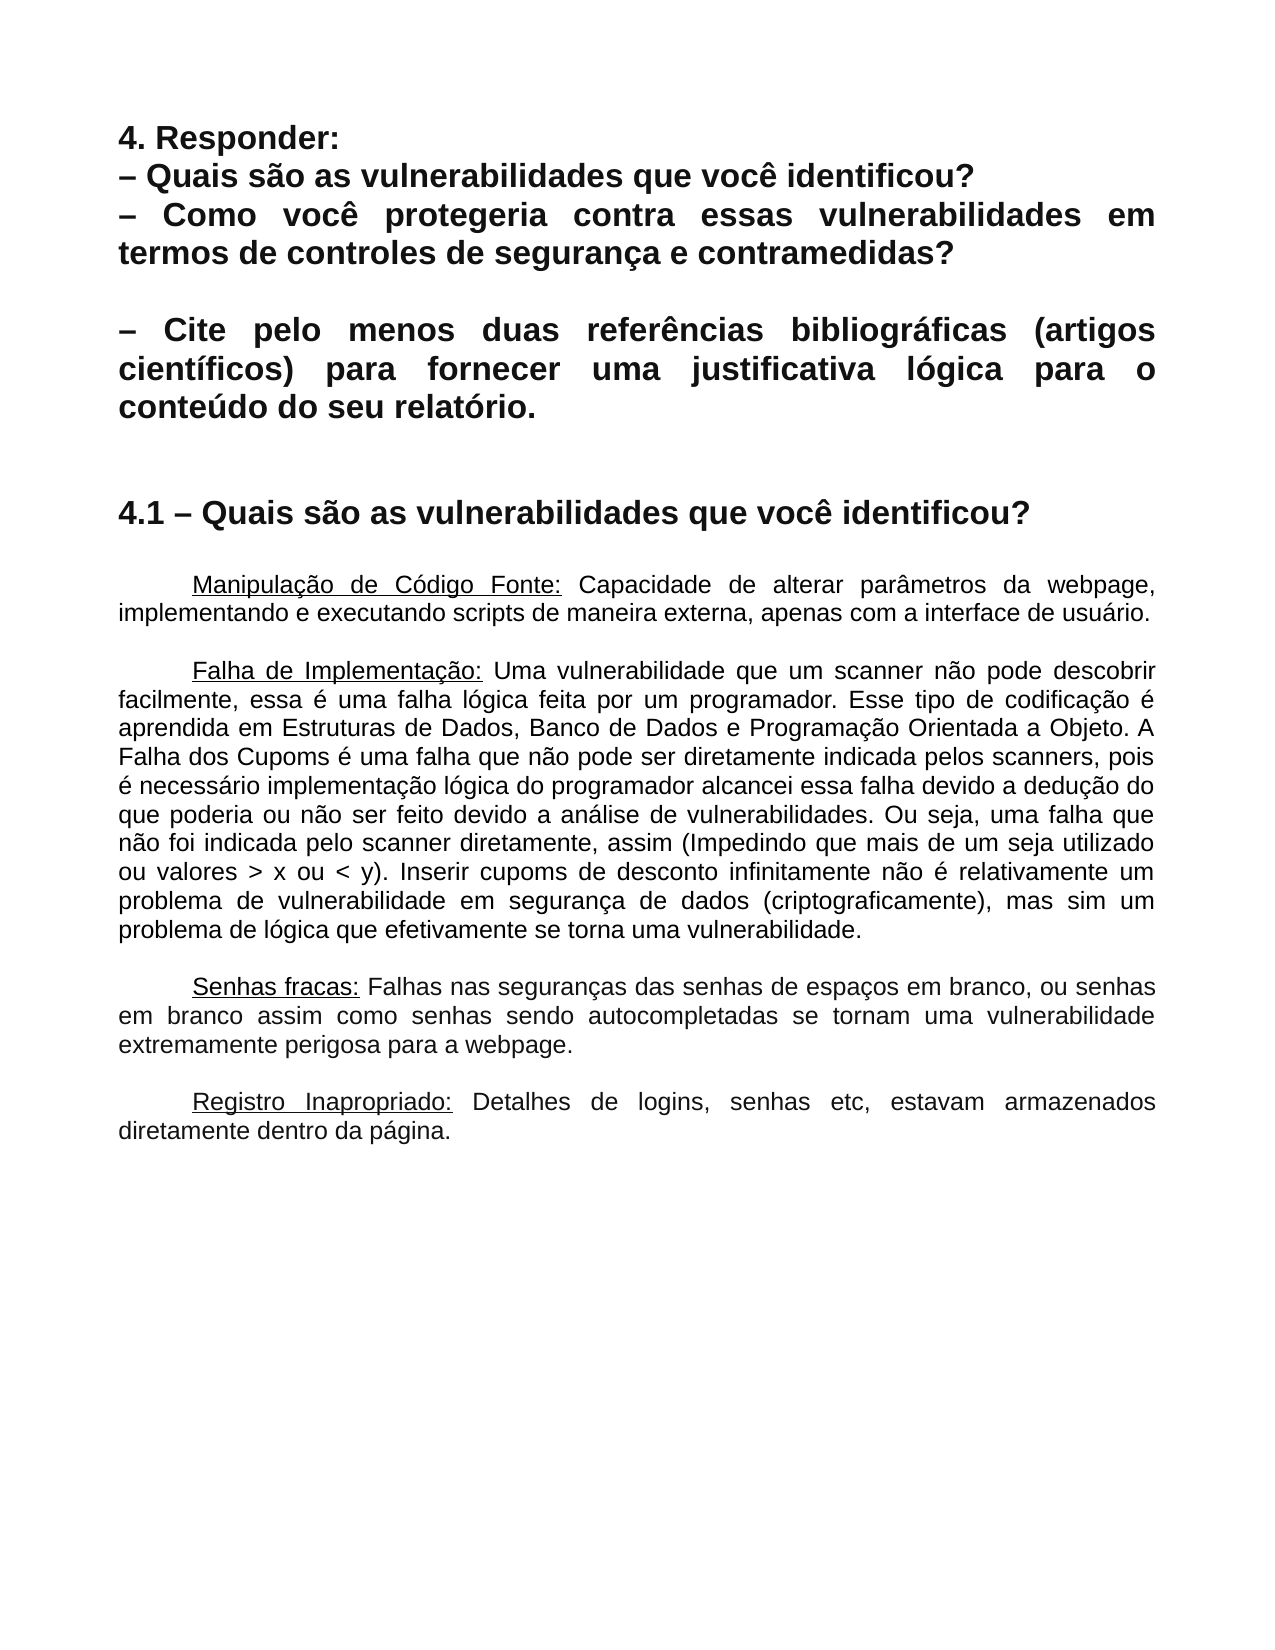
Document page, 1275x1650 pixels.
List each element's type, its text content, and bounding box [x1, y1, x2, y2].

text – Como você protegeria contra essas vulnerabilidades em termos de controles de segurança e contramedidas? [118, 195, 1157, 272]
text Falha de Implementação: Uma vulnerabilidade que um scanner não pode descobrir facilmente, essa é uma falha lógica feita por um programador. Esse tipo de codificação é aprendida em Estruturas de Dados, Banco de Dados e Programação Orientada a Objeto. A Falha dos Cupoms é uma falha que não pode ser diretamente indicada pelos scanners, pois é necessário implementação lógica do programador alcancei essa falha devido a dedução do que poderia ou não ser feito devido a análise de vulnerabilidades. Ou seja, uma falha que não foi indicada pelo scanner diretamente, assim (Impedindo que mais de um seja utilizado ou valores > x ou < y). Inserir cupoms de desconto infinitamente não é relativamente um problema de vulnerabilidade em segurança de dados (criptograficamente), mas sim um problema de lógica que efetivamente se torna uma vulnerabilidade. [118, 656, 1157, 943]
text 4. Responder: [118, 118, 1157, 157]
text Manipulação de Código Fonte: Capacidade de alterar parâmetros da webpage, implementando e executando scripts de maneira externa, apenas com a interface de usuário. [118, 570, 1157, 627]
text Senhas fracas: Falhas nas seguranças das senhas de espaços em branco, ou senhas em branco assim como senhas sendo autocompletadas se tornam uma vulnerabilidade extremamente perigosa para a webpage. [118, 972, 1157, 1058]
text 4.1 – Quais são as vulnerabilidades que você identificou? [118, 493, 1157, 531]
text – Quais são as vulnerabilidades que você identificou? [118, 157, 1157, 195]
text Registro Inapropriado: Detalhes de logins, senhas etc, estavam armazenados diretamente dentro da página. [118, 1087, 1157, 1145]
text – Cite pelo menos duas referências bibliográficas (artigos científicos) para fornecer uma justificativa lógica para o conteúdo do seu relatório. [118, 310, 1157, 426]
